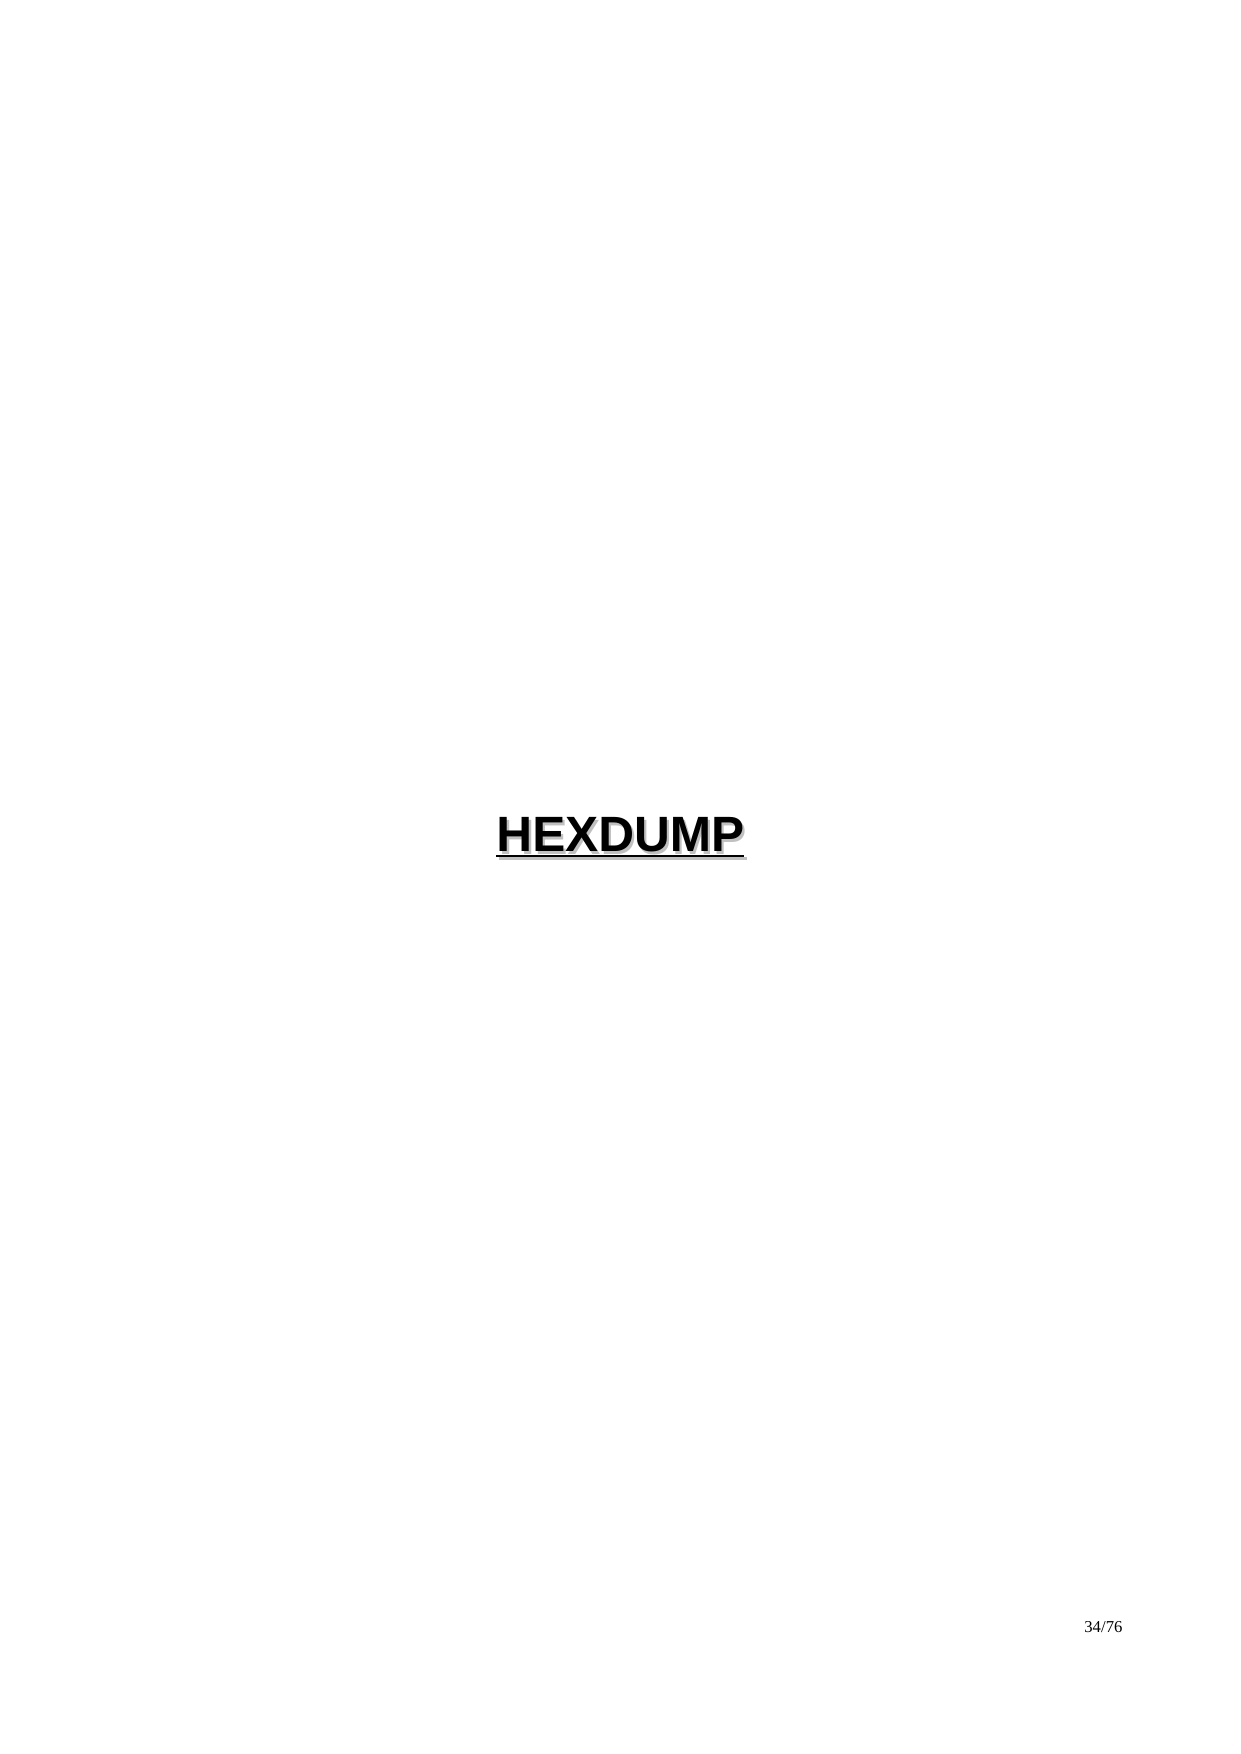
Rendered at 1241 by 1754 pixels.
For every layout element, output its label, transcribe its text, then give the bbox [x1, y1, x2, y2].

subtitle HEXDUMP [118, 805, 1122, 862]
